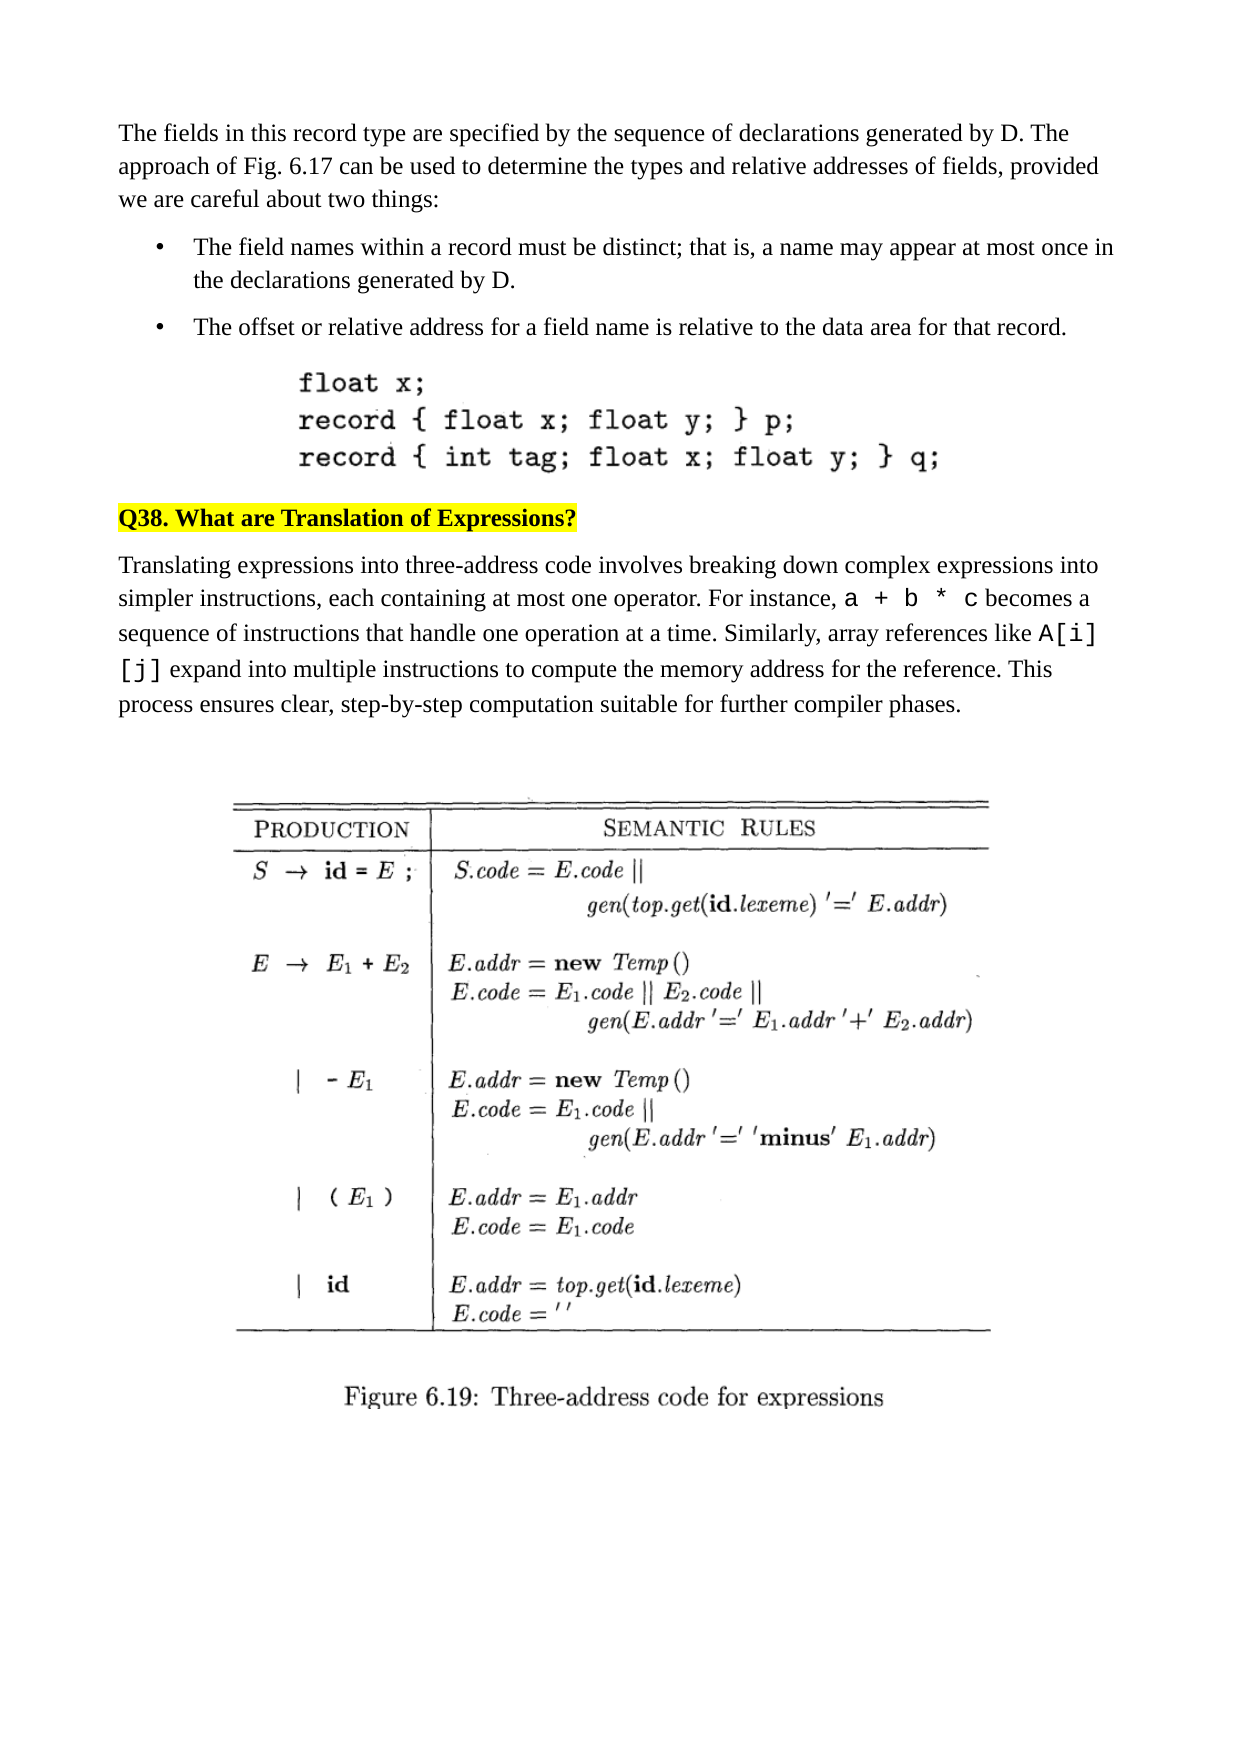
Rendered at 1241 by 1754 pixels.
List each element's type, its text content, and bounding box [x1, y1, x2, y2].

picture [281, 359, 992, 481]
text Translating expressions into three-address code involves breaking down complex expressions into simpler instructions, each containing at most one operator. For instance, a + b * c becomes a sequence of instructions that handle one operation at a time. Similarly, array references like A[i][j] expand into multiple instructions to compute the memory address for the reference. This process ensures clear, step-by-step computation suitable for further compiler phases. [118, 550, 1122, 717]
text The fields in this record type are specified by the sequence of declarations generated by D. The approach of Fig. 6.17 can be used to determine the types and relative addresses of fields, provided we are careful about two things: [118, 118, 1122, 213]
list The field names within a record must be distinct; that is, a name may appear at most once in the declarations generated by D. [156, 232, 1122, 293]
text Q38. What are Translation of Expressions? [118, 503, 1122, 532]
picture [219, 792, 1003, 1409]
list The offset or relative address for a field name is relative to the data area for that record. [156, 312, 1122, 341]
